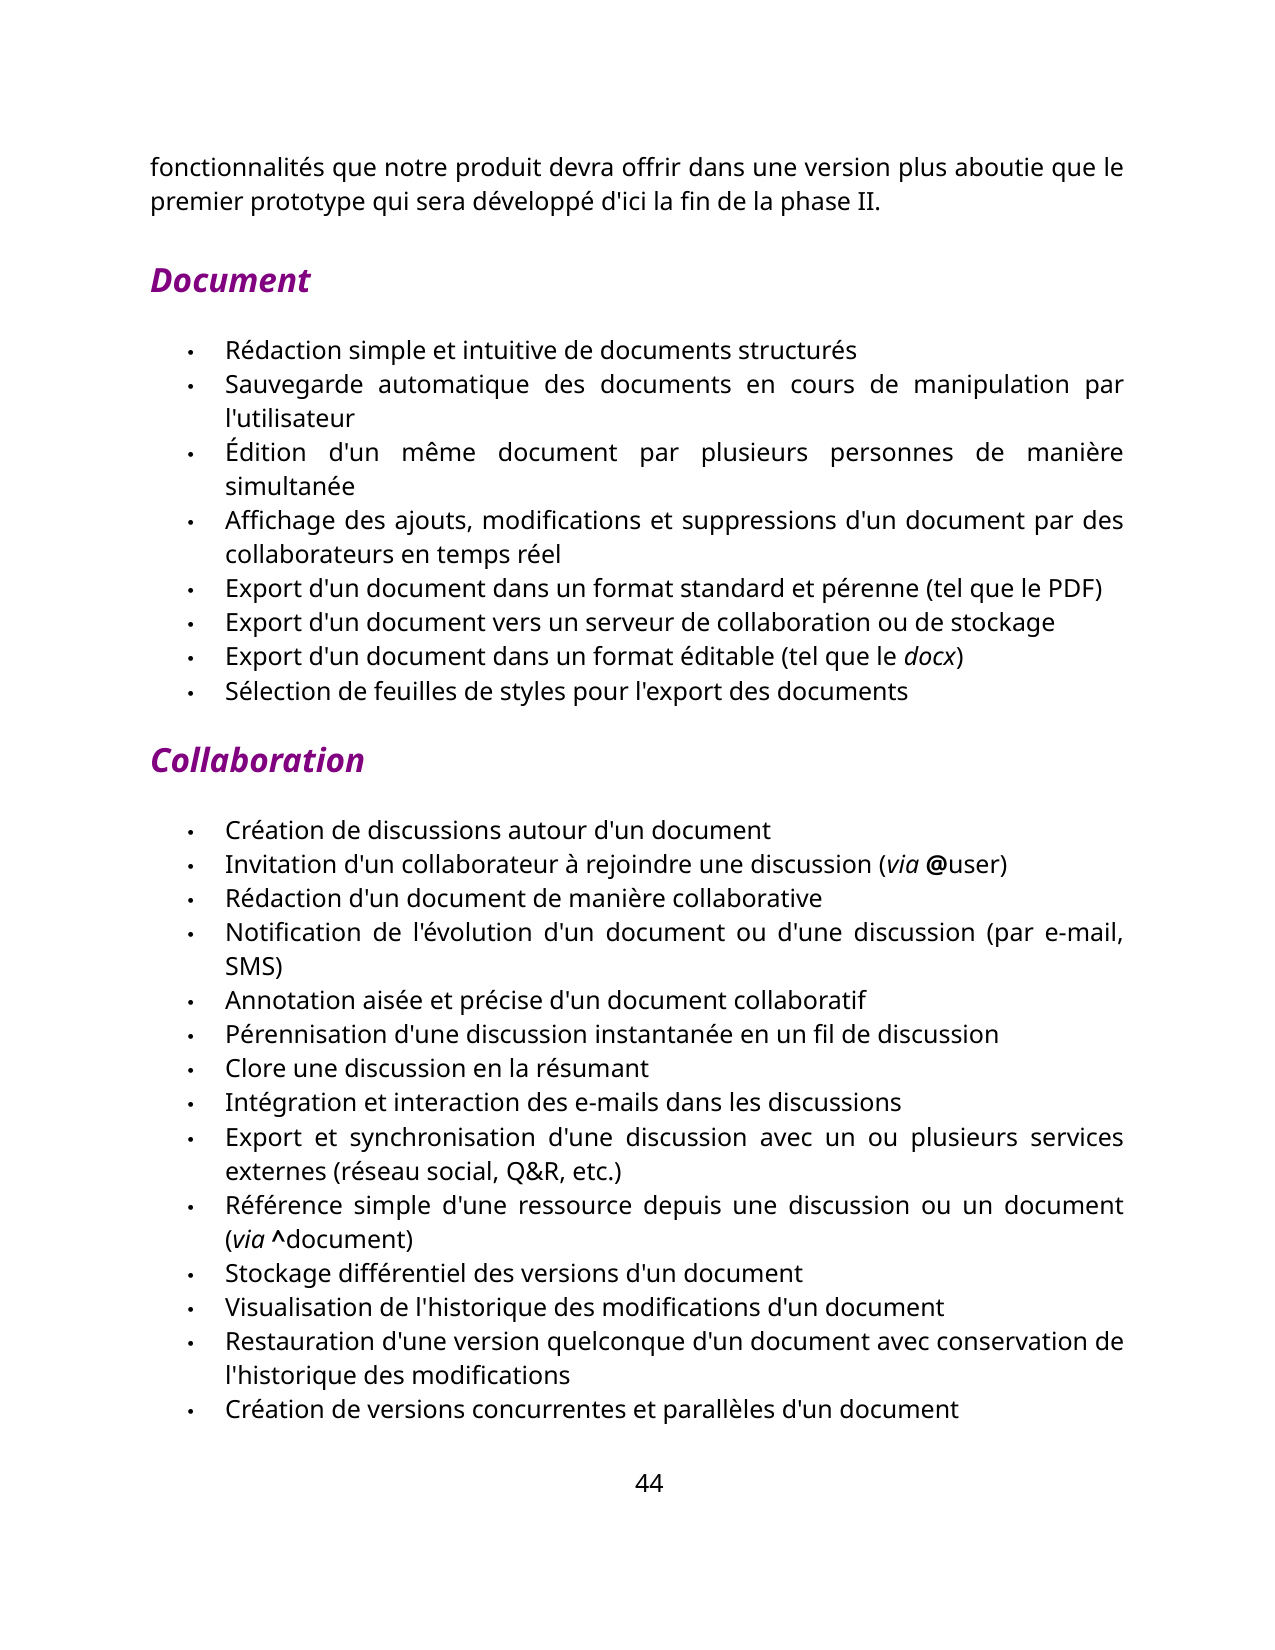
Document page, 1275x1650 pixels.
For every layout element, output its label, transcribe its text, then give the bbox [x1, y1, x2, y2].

list Clore une discussion en la résumant [187, 1051, 1125, 1085]
list Invitation d'un collaborateur à rejoindre une discussion (via @user) [187, 847, 1125, 881]
list Notification de l'évolution d'un document ou d'une discussion (par e-mail, SMS) [187, 915, 1125, 983]
list Pérennisation d'une discussion instantanée en un fil de discussion [187, 1017, 1125, 1051]
list Export d'un document dans un format éditable (tel que le docx) [187, 639, 1125, 673]
list Stockage différentiel des versions d'un document [187, 1255, 1125, 1289]
list Sauvegarde automatique des documents en cours de manipulation par l'utilisateur [187, 367, 1125, 435]
list Export et synchronisation d'une discussion avec un ou plusieurs services externes (réseau social, Q&R, etc.) [187, 1119, 1125, 1187]
list Création de discussions autour d'un document [187, 813, 1125, 847]
text fonctionnalités que notre produit devra offrir dans une version plus aboutie que le premier prototype qui sera développé d'ici la fin de la phase II. [150, 150, 1125, 218]
subtitle Collaboration [150, 737, 1125, 783]
list Visualisation de l'historique des modifications d'un document [187, 1289, 1125, 1323]
list Export d'un document vers un serveur de collaboration ou de stockage [187, 605, 1125, 639]
list Référence simple d'une ressource depuis une discussion ou un document (via ^document) [187, 1187, 1125, 1255]
list Création de versions concurrentes et parallèles d'un document [187, 1392, 1125, 1426]
list Rédaction simple et intuitive de documents structurés [187, 332, 1125, 367]
list Sélection de feuilles de styles pour l'export des documents [187, 673, 1125, 707]
subtitle Document [150, 257, 1125, 302]
list Édition d'un même document par plusieurs personnes de manière simultanée [187, 435, 1125, 503]
list Rédaction d'un document de manière collaborative [187, 881, 1125, 915]
list Restauration d'une version quelconque d'un document avec conservation de l'historique des modifications [187, 1323, 1125, 1392]
list Export d'un document dans un format standard et pérenne (tel que le PDF) [187, 571, 1125, 605]
list Affichage des ajouts, modifications et suppressions d'un document par des collaborateurs en temps réel [187, 503, 1125, 571]
list Annotation aisée et précise d'un document collaboratif [187, 983, 1125, 1017]
list Intégration et interaction des e-mails dans les discussions [187, 1085, 1125, 1119]
